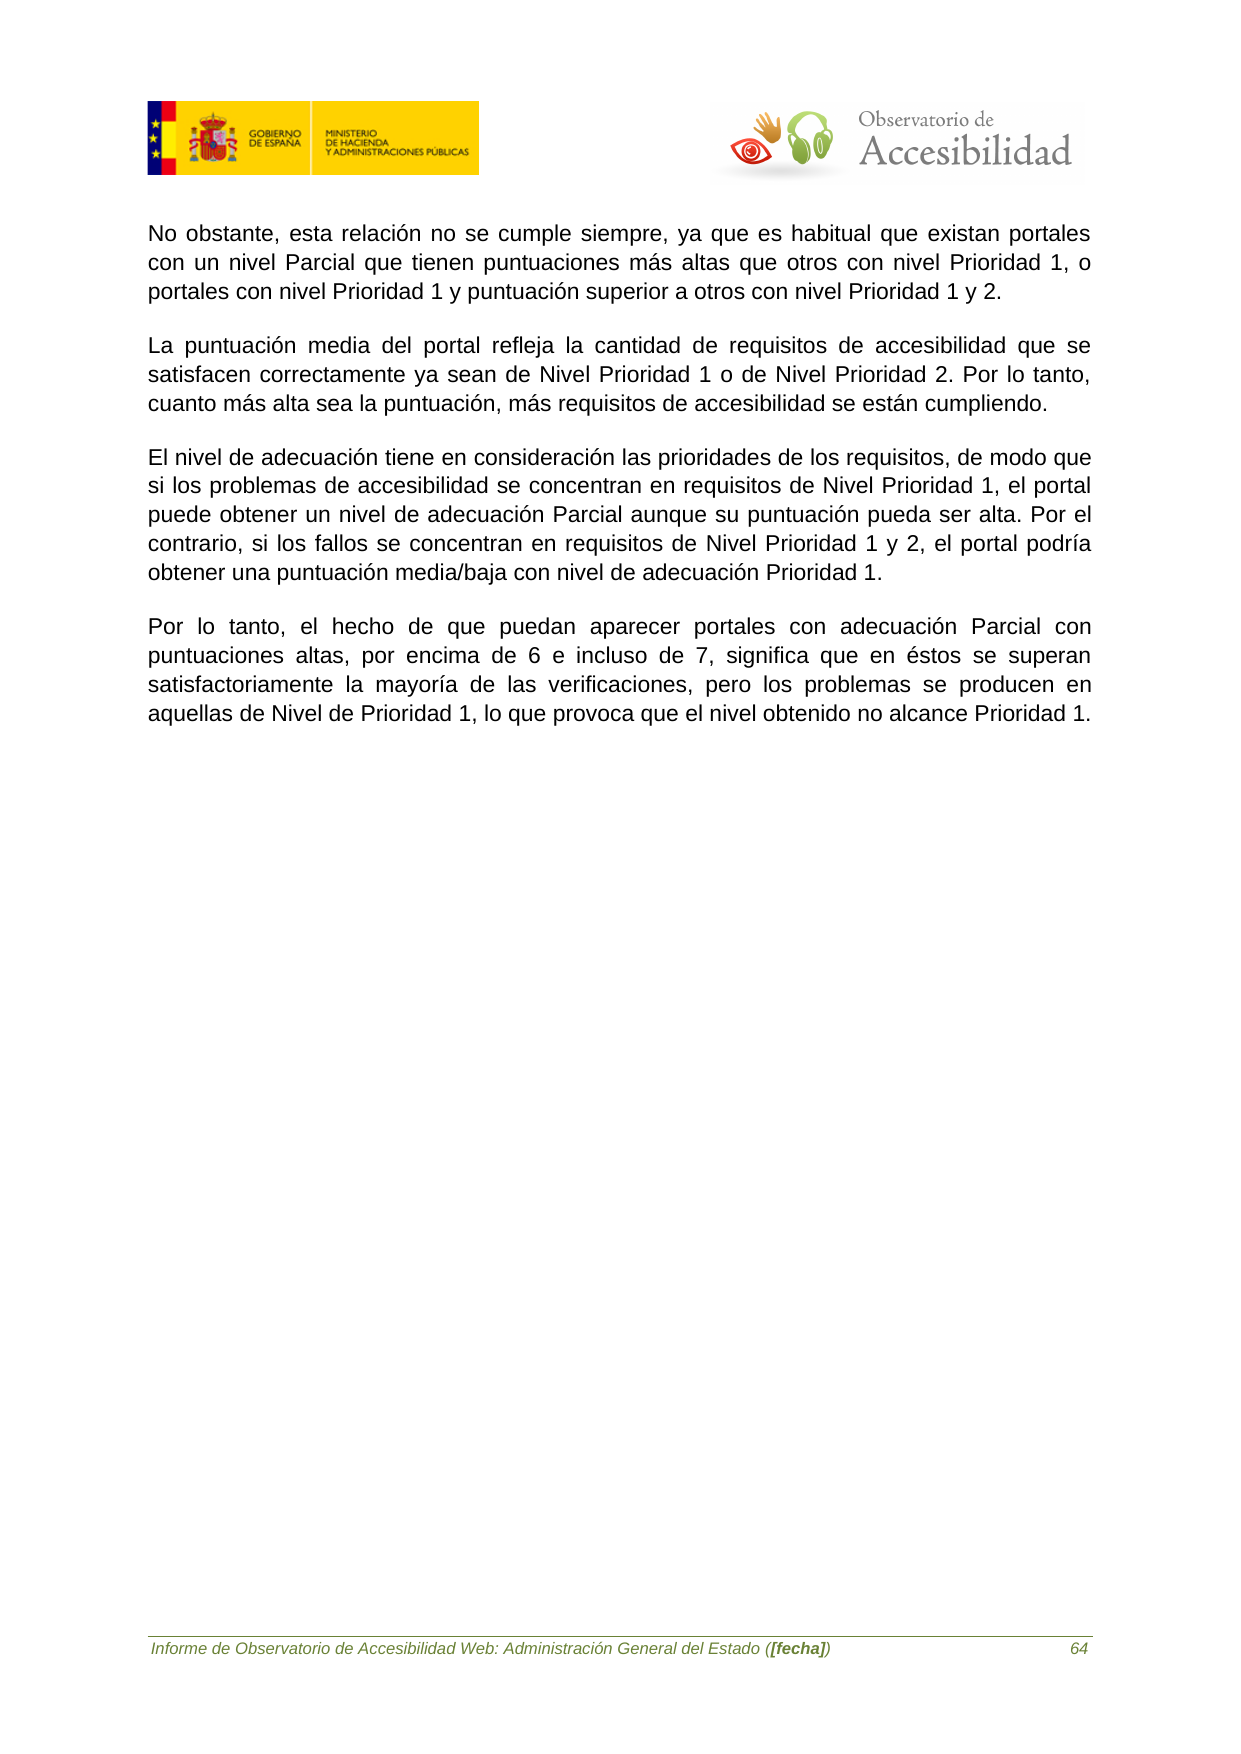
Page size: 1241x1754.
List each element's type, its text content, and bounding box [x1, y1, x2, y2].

picture [710, 102, 1086, 185]
text El nivel de adecuación tiene en consideración las prioridades de los requisitos, de modo que si los problemas de accesibilidad se concentran en requisitos de Nivel Prioridad 1, el portal puede obtener un nivel de adecuación Parcial aunque su puntuación pueda ser alta. Por el contrario, si los fallos se concentran en requisitos de Nivel Prioridad 1 y 2, el portal podría obtener una puntuación media/baja con nivel de adecuación Prioridad 1. [148, 443, 1092, 586]
picture [147, 101, 479, 175]
text Por lo tanto, el hecho de que puedan aparecer portales con adecuación Parcial con puntuaciones altas, por encima de 6 e incluso de 7, significa que en éstos se superan satisfactoriamente la mayoría de las verificaciones, pero los problemas se producen en aquellas de Nivel de Prioridad 1, lo que provoca que el nivel obtenido no alcance Prioridad 1. [148, 613, 1092, 726]
text La puntuación media del portal refleja la cantidad de requisitos de accesibilidad que se satisfacen correctamente ya sean de Nivel Prioridad 1 o de Nivel Prioridad 2. Por lo tanto, cuanto más alta sea la puntuación, más requisitos de accesibilidad se están cumpliendo. [148, 332, 1092, 416]
text No obstante, esta relación no se cumple siempre, ya que es habitual que existan portales con un nivel Parcial que tienen puntuaciones más altas que otros con nivel Prioridad 1, o portales con nivel Prioridad 1 y puntuación superior a otros con nivel Prioridad 1 y 2. [148, 220, 1092, 304]
